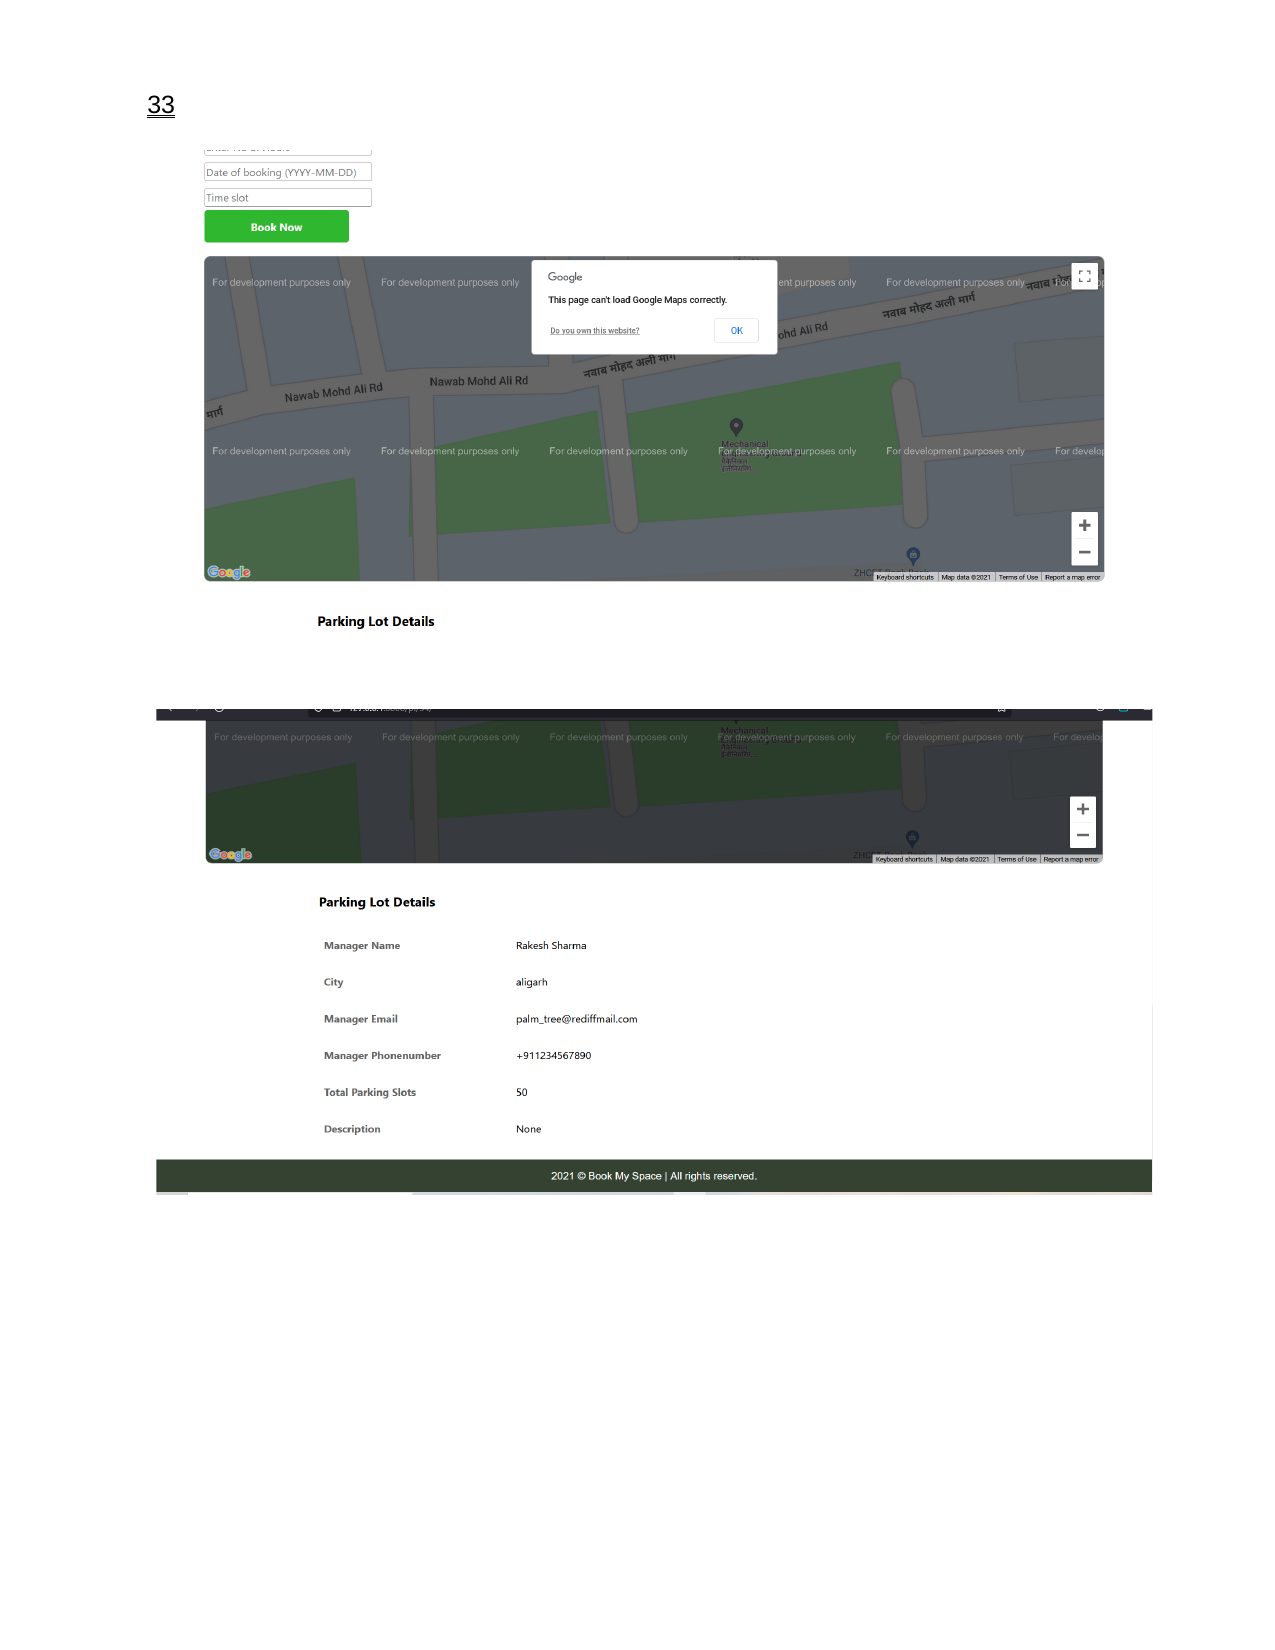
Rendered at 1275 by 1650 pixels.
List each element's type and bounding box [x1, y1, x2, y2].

picture [154, 150, 1149, 631]
picture [156, 709, 1153, 1195]
